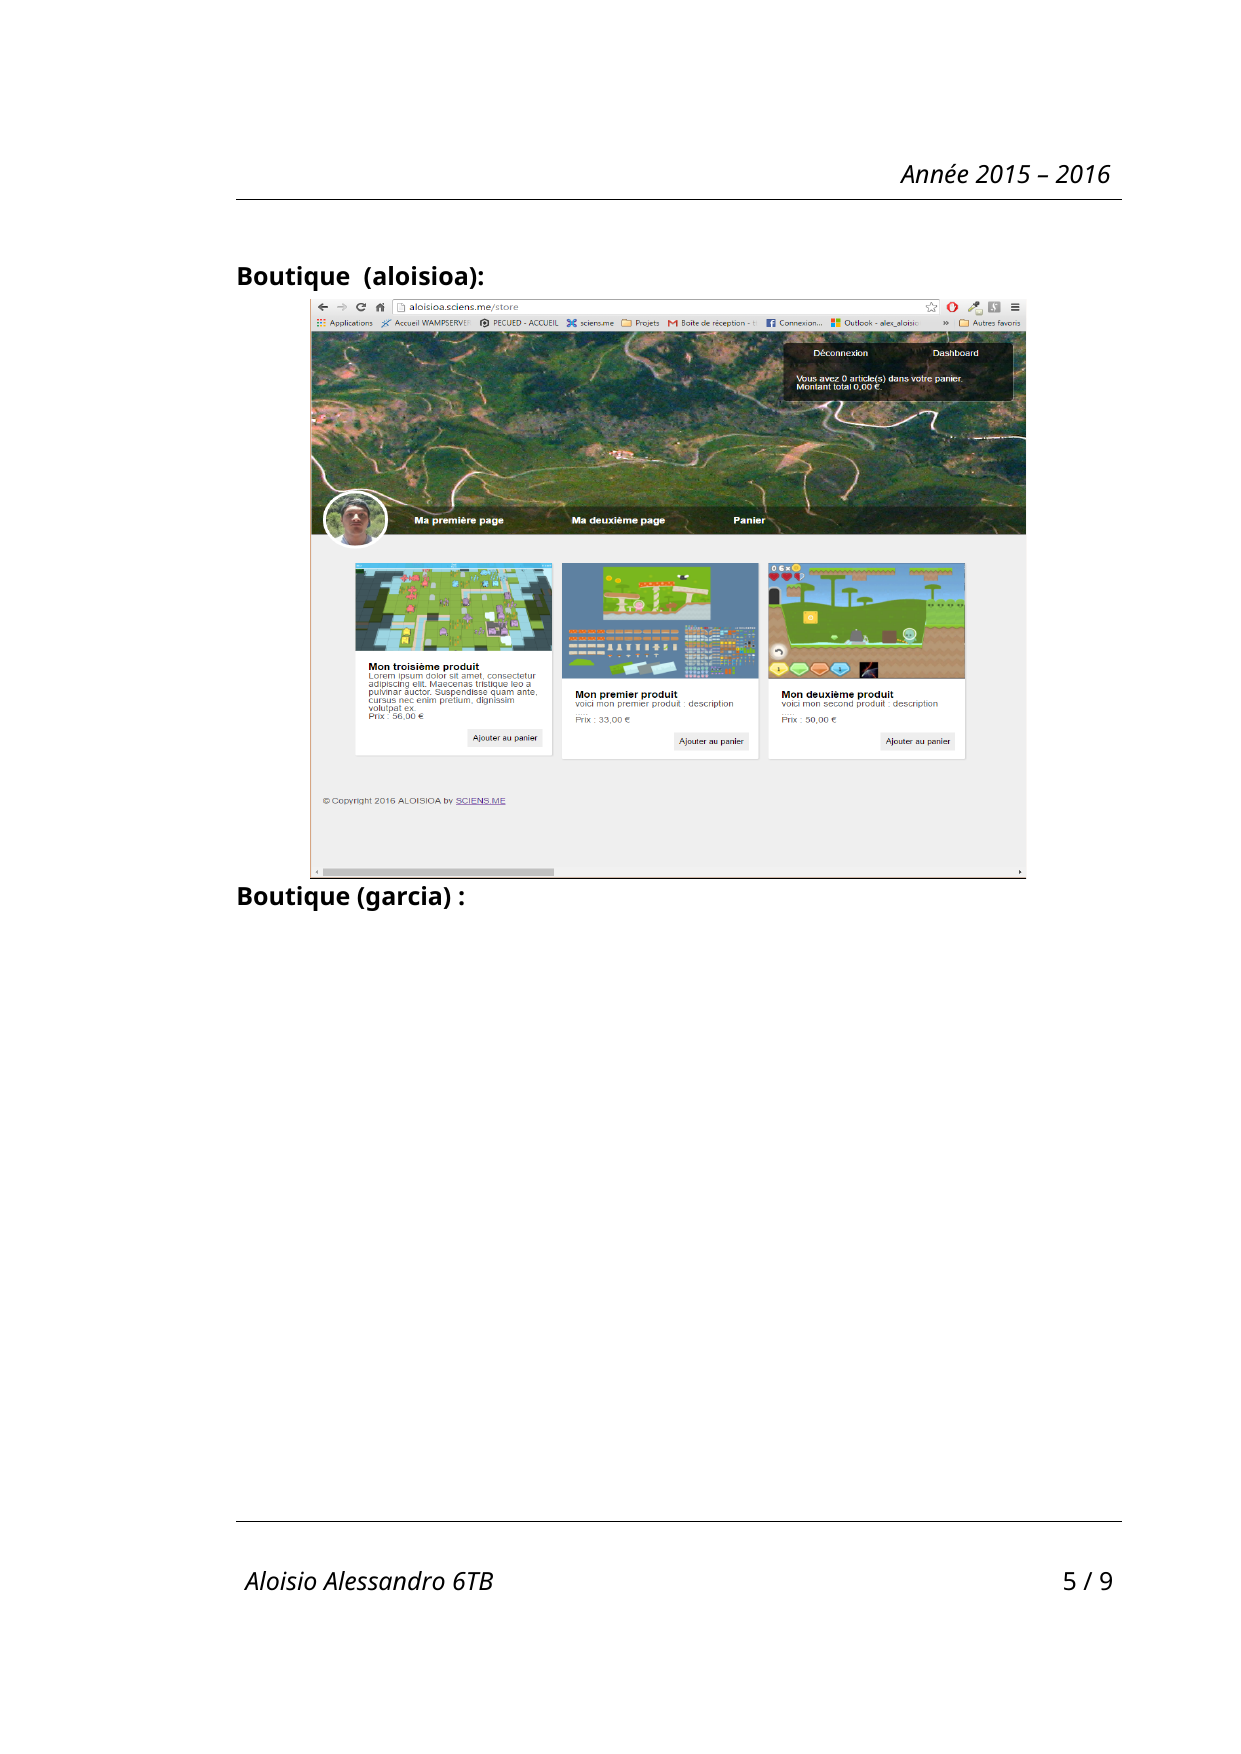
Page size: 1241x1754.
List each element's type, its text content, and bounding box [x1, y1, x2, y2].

picture [310, 299, 1027, 879]
text Boutique (garcia) : [236, 431, 1122, 913]
text Boutique (aloisioa): [236, 258, 1122, 292]
